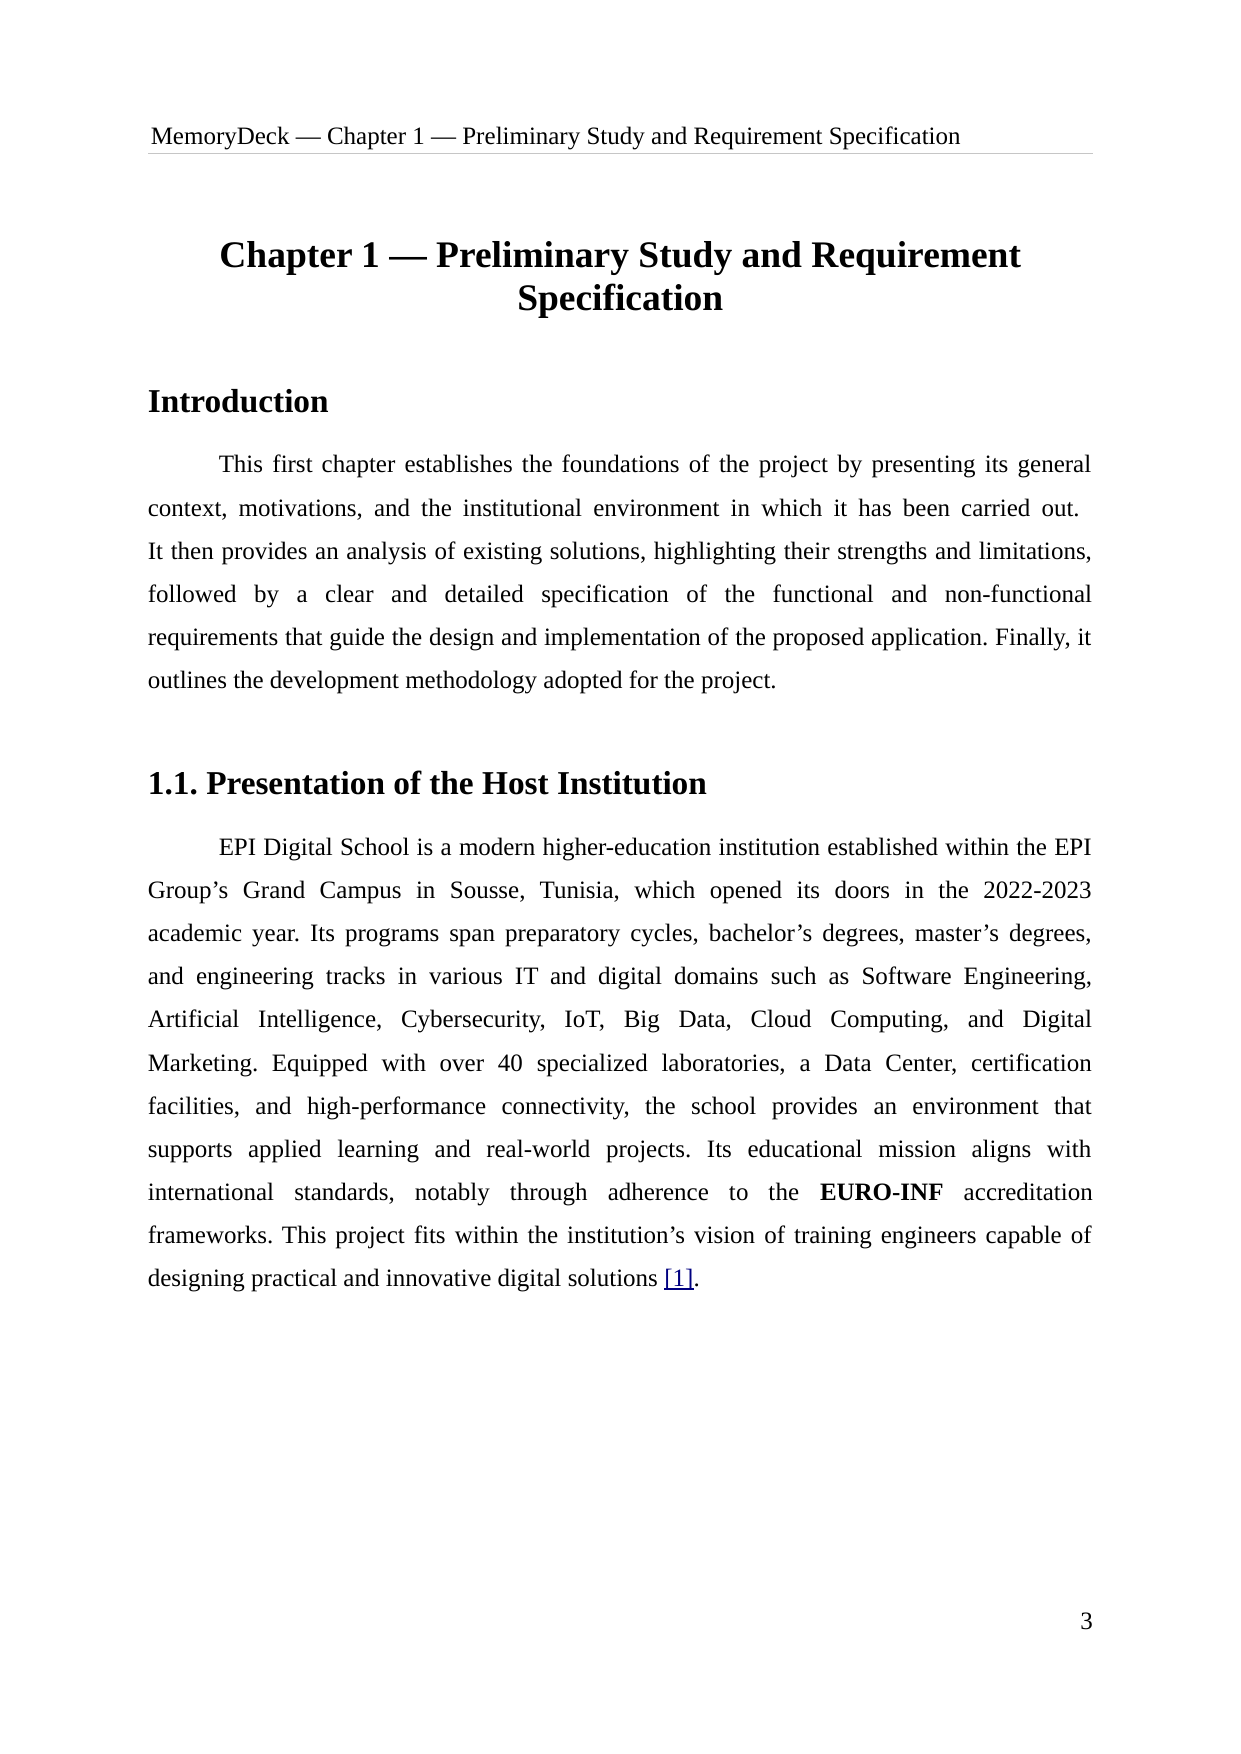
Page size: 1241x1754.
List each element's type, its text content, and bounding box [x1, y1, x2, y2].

text EPI Digital School is a modern higher-education institution established within the EPI Group’s Grand Campus in Sousse, Tunisia, which opened its doors in the 2022-2023 academic year. Its programs span preparatory cycles, bachelor’s degrees, master’s degrees, and engineering tracks in various IT and digital domains such as Software Engineering, Artificial Intelligence, Cybersecurity, IoT, Big Data, Cloud Computing, and Digital Marketing. Equipped with over 40 specialized laboratories, a Data Center, certification facilities, and high-performance connectivity, the school provides an environment that supports applied learning and real-world projects. Its educational mission aligns with international standards, notably through adherence to the EURO-INF accreditation frameworks. This project fits within the institution’s vision of training engineers capable of designing practical and innovative digital solutions [1]. [148, 832, 1093, 1292]
subtitle 1.1. Presentation of the Host Institution [148, 763, 1093, 802]
subtitle Chapter 1 — Preliminary Study and Requirement Specification [148, 232, 1093, 318]
subtitle Introduction [148, 381, 1093, 419]
text This first chapter establishes the foundations of the project by presenting its general context, motivations, and the institutional environment in which it has been carried out. It then provides an analysis of existing solutions, highlighting their strengths and limitations, followed by a clear and detailed specification of the functional and non-functional requirements that guide the design and implementation of the proposed application. Finally, it outlines the development methodology adopted for the project. [148, 449, 1093, 694]
